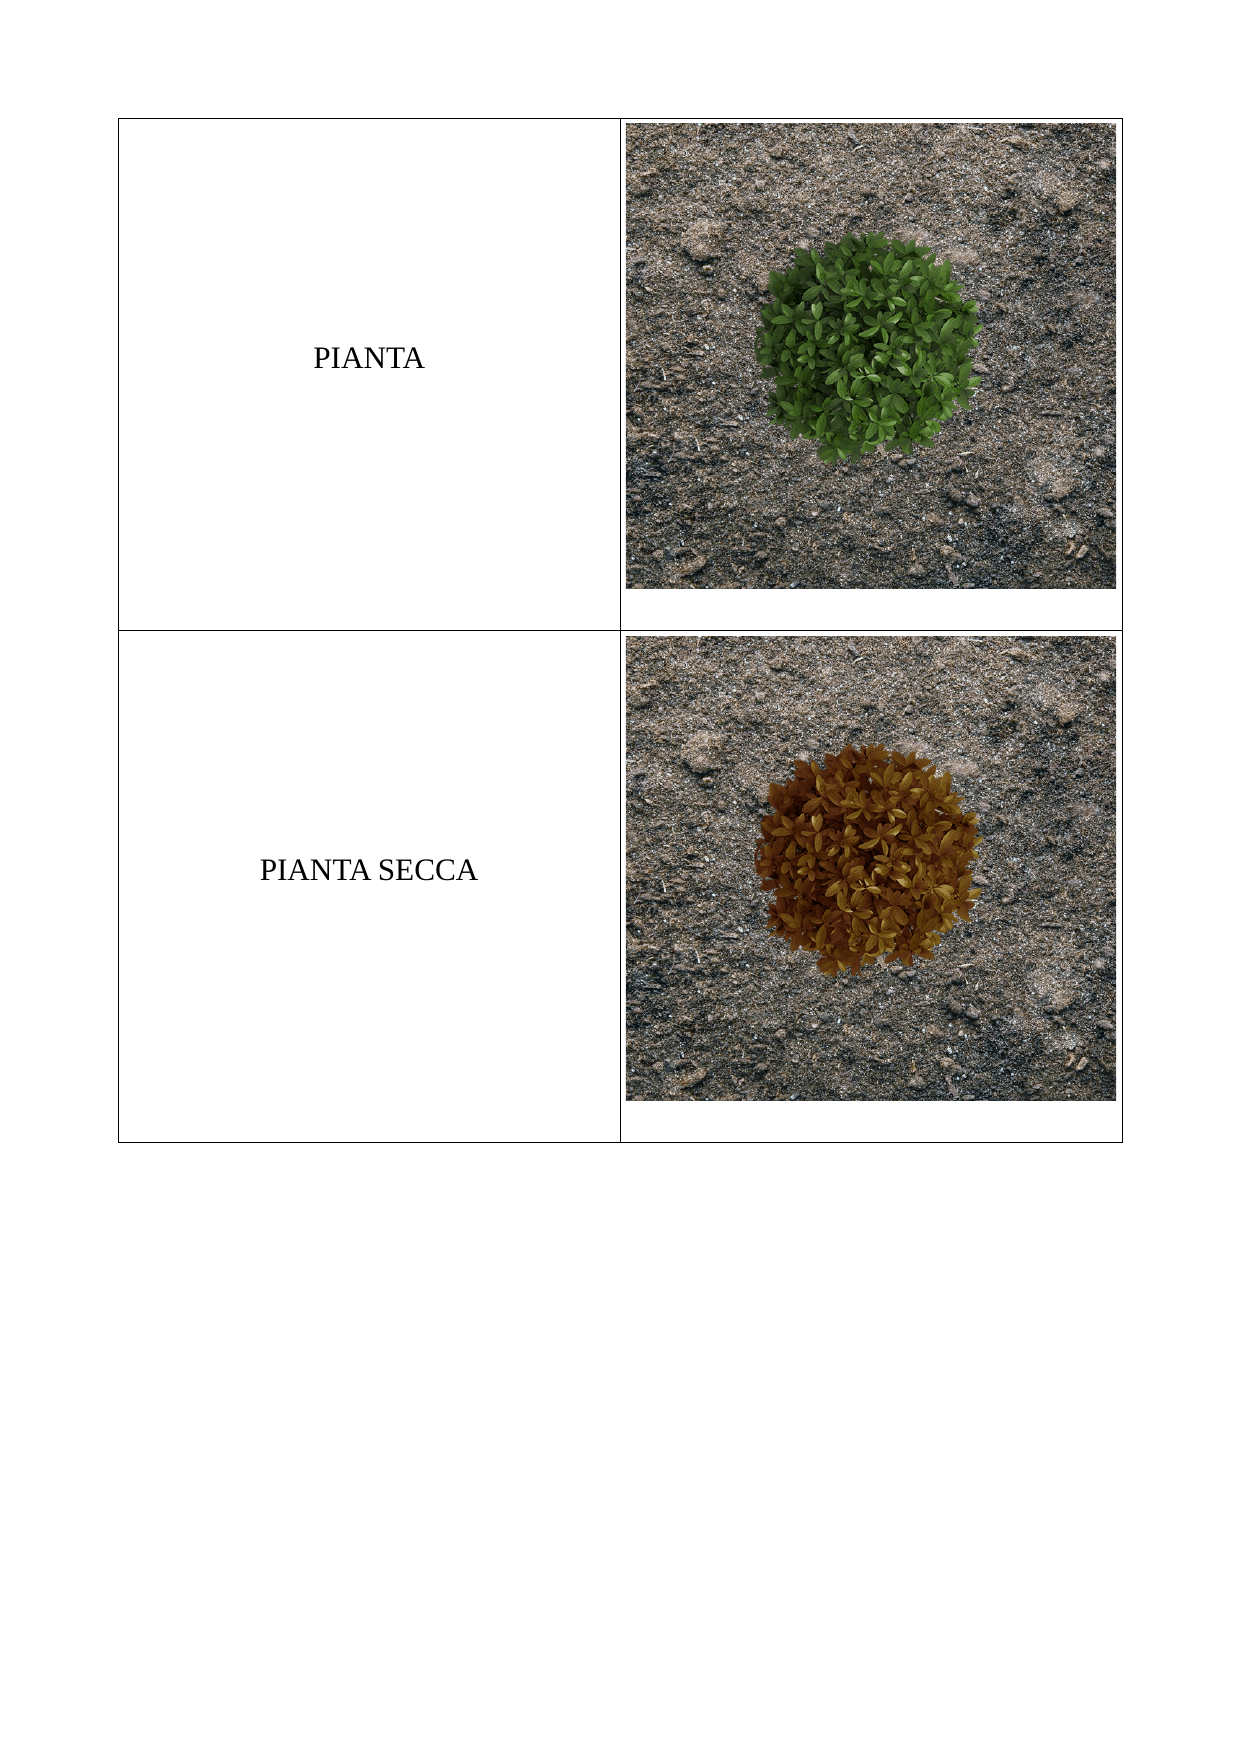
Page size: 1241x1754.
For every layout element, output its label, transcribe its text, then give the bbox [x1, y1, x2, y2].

table_cell [621, 631, 1122, 1142]
picture [625, 636, 1117, 1101]
picture [625, 123, 1117, 589]
table_cell PIANTA SECCA [119, 631, 620, 1142]
table_cell [621, 119, 1122, 630]
table_cell PIANTA [119, 119, 620, 630]
